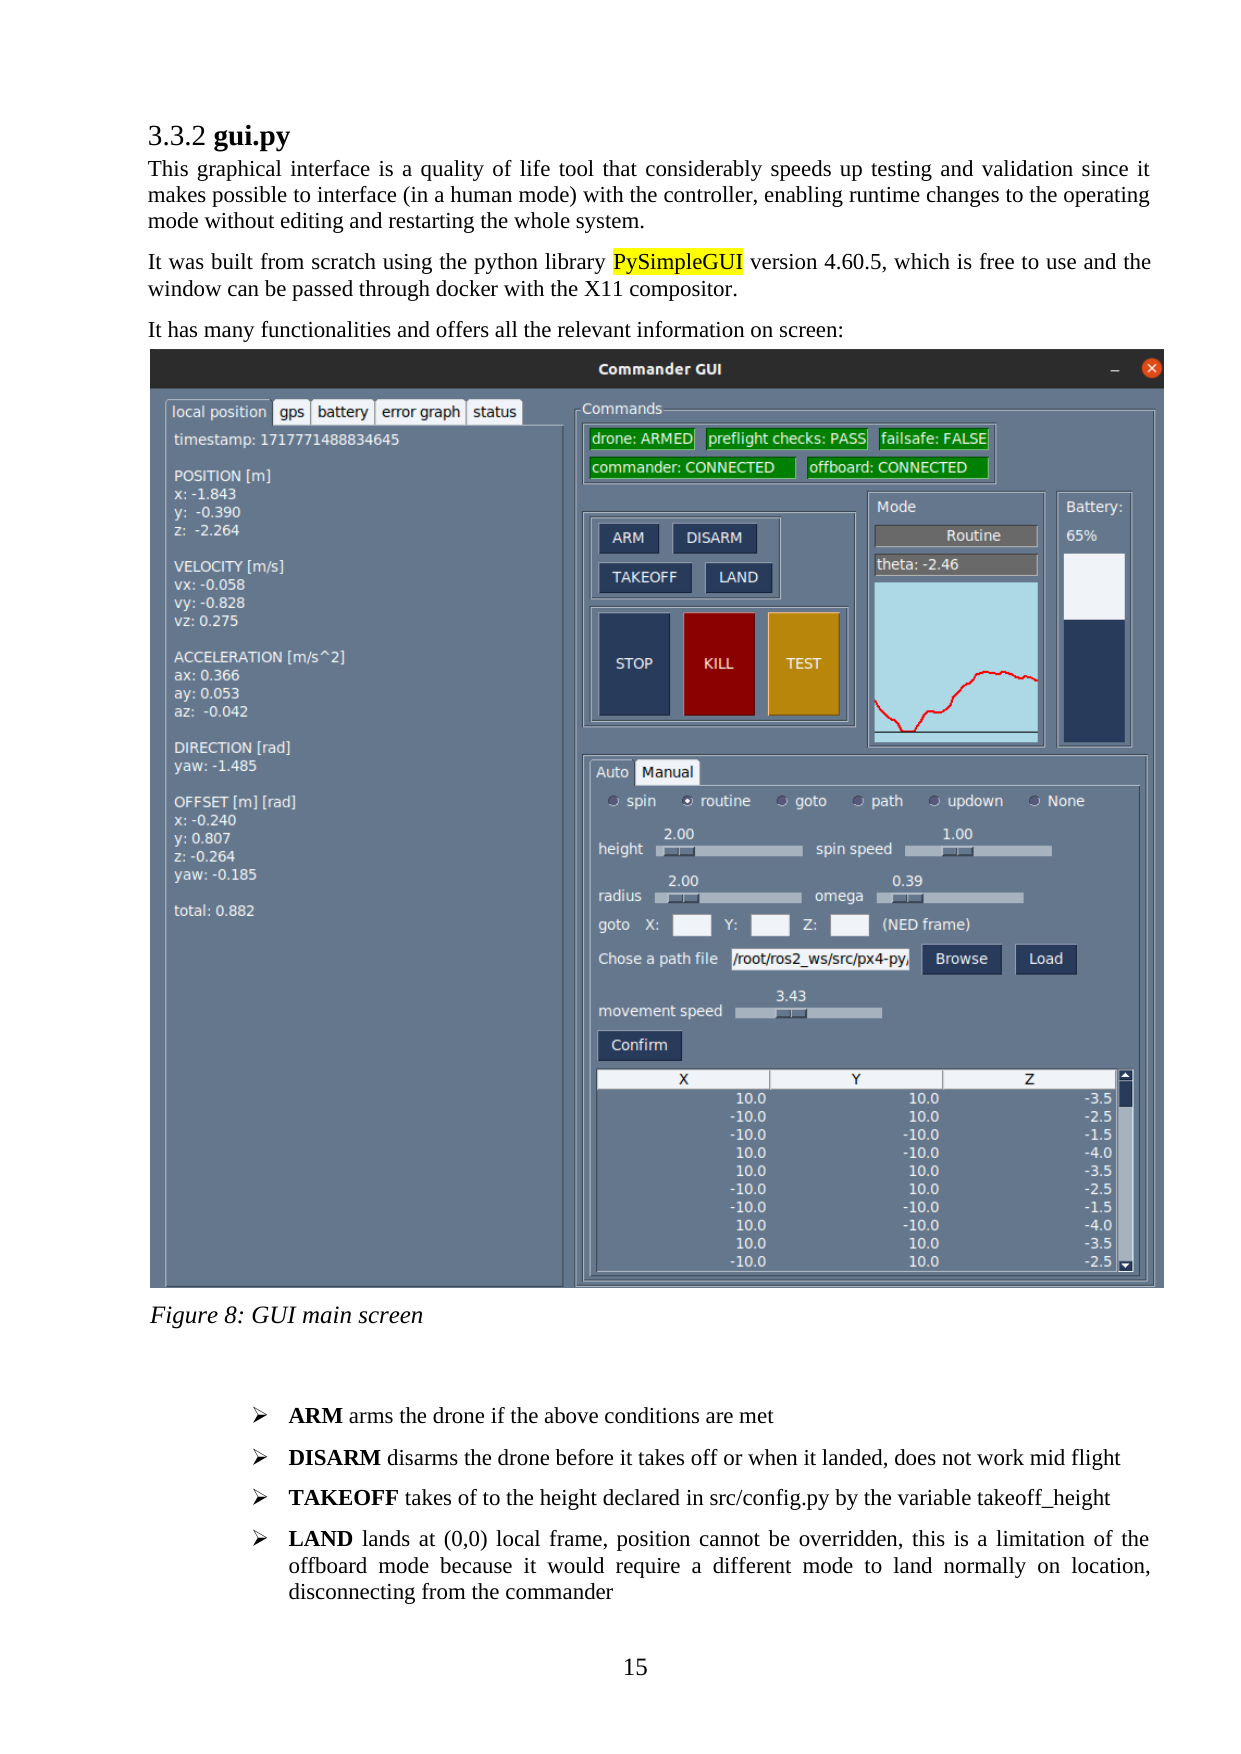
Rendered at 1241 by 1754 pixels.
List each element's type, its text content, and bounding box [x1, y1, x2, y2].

subtitle 3.3.2 gui.py [148, 118, 1152, 152]
list It has many functionalities and offers all the relevant information on screen: [91, 316, 1152, 342]
list TAKEOFF takes of to the height declared in src/config.py by the variable takeoff_height [251, 1484, 1152, 1511]
list LAND lands at (0,0) local frame, position cannot be overridden, this is a limitation of the offboard mode because it would require a different mode to land normally on location, disconnecting from the commander [251, 1525, 1152, 1604]
list ARM arms the drone if the above conditions are met [251, 1329, 1152, 1429]
list Figure 8: GUI main screen [150, 386, 1165, 1329]
list This graphical interface is a quality of life tool that considerably speeds up testing and validation since it makes possible to interface (in a human mode) with the controller, enabling runtime changes to the operating mode without editing and restarting the whole system. [91, 155, 1152, 234]
picture [150, 349, 1164, 1288]
list DISARM disarms the drone before it takes off or when it landed, does not work mid flight [251, 1443, 1152, 1470]
list It was built from scratch using the python library PySimpleGUI version 4.60.5, which is free to use and the window can be passed through docker with the X11 compositor. [91, 248, 1152, 301]
